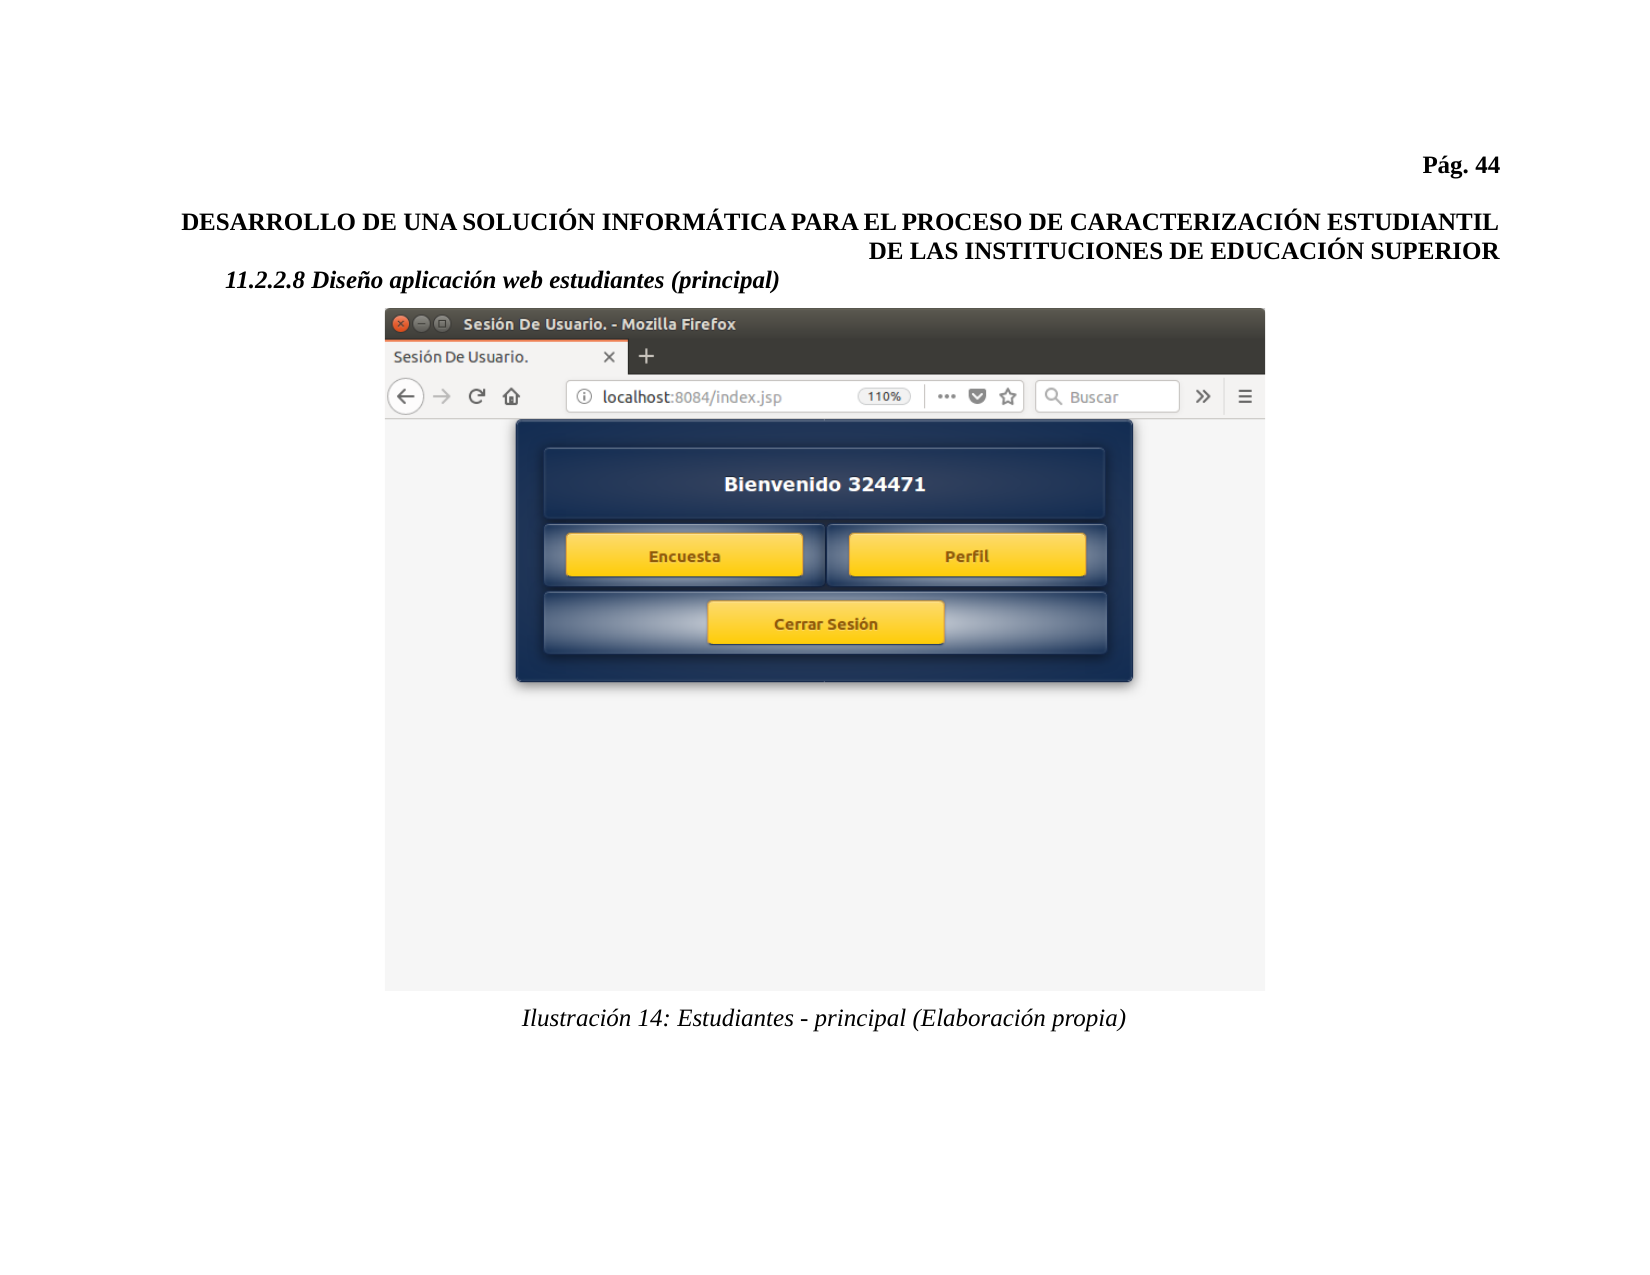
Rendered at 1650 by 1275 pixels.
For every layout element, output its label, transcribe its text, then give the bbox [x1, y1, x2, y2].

subtitle 11.2.2.8 Diseño aplicación web estudiantes (principal) [150, 265, 1500, 294]
text Ilustración 14: Estudiantes - principal (Elaboración propia) [385, 1003, 1265, 1032]
picture [384, 308, 1266, 991]
